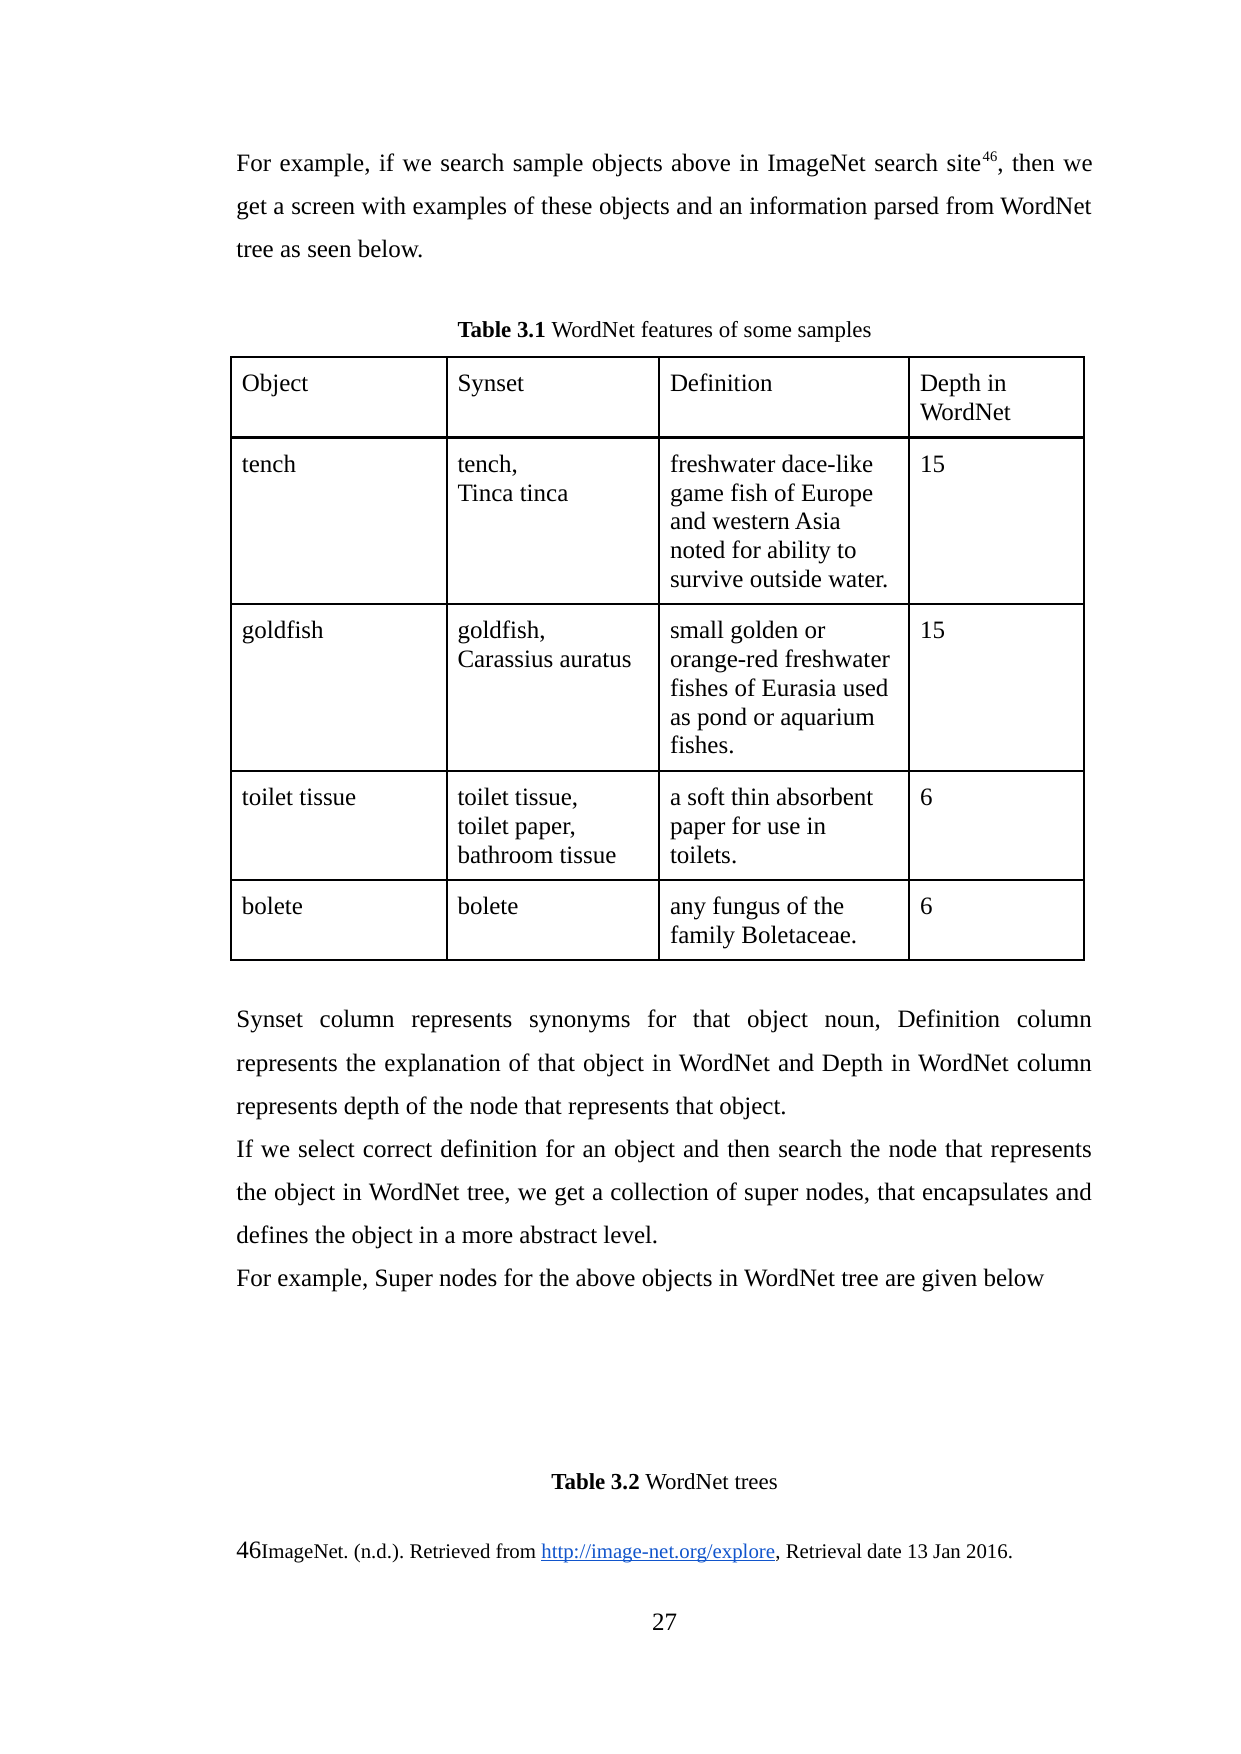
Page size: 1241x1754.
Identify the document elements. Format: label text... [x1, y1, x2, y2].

table_cell 15 [910, 439, 1083, 603]
table_header Synset [448, 358, 658, 436]
table_header Depth in WordNet [910, 358, 1083, 436]
text If we select correct definition for an object and then search the node that represents the object in WordNet tree, we get a collection of super nodes, that encapsulates and defines the object in a more abstract level. [236, 1134, 1093, 1249]
table_header Object [232, 358, 446, 436]
table_cell freshwater dace-like game fish of Europe and western Asia noted for ability to survive outside water. [660, 439, 908, 603]
table_cell a soft thin absorbent paper for use in toilets. [660, 772, 908, 879]
text Synset column represents synonyms for that object noun, Definition column represents the explanation of that object in WordNet and Depth in WordNet column represents depth of the node that represents that object. [236, 1004, 1093, 1119]
table_cell toilet tissue [232, 772, 446, 879]
text Table 3.1 WordNet features of some samples [236, 316, 1093, 343]
table_cell bolete [232, 881, 446, 959]
table_cell 6 [910, 881, 1083, 959]
table_cell 6 [910, 772, 1083, 879]
table_cell tench, Tinca tinca [448, 439, 658, 603]
table_cell 15 [910, 605, 1083, 770]
text For example, if we search sample objects above in ImageNet search site, then we get a screen with examples of these objects and an information parsed from WordNet tree as seen below. [236, 148, 1093, 263]
table_header Definition [660, 358, 908, 436]
table_cell toilet tissue, toilet paper, bathroom tissue [448, 772, 658, 879]
table_cell goldfish [232, 605, 446, 770]
text Table 3.2 WordNet trees [236, 1468, 1093, 1494]
table_cell tench [232, 439, 446, 603]
table_cell any fungus of the family Boletaceae. [660, 881, 908, 959]
table_cell bolete [448, 881, 658, 959]
table_cell goldfish, Carassius auratus [448, 605, 658, 770]
text ImageNet. (n.d.). Retrieved from http://image-net.org/explore, Retrieval date 13 Jan 2016. [236, 1535, 1093, 1564]
text For example, Super nodes for the above objects in WordNet tree are given below [236, 1263, 1093, 1292]
table_cell small golden or orange-red freshwater fishes of Eurasia used as pond or aquarium fishes. [660, 605, 908, 770]
